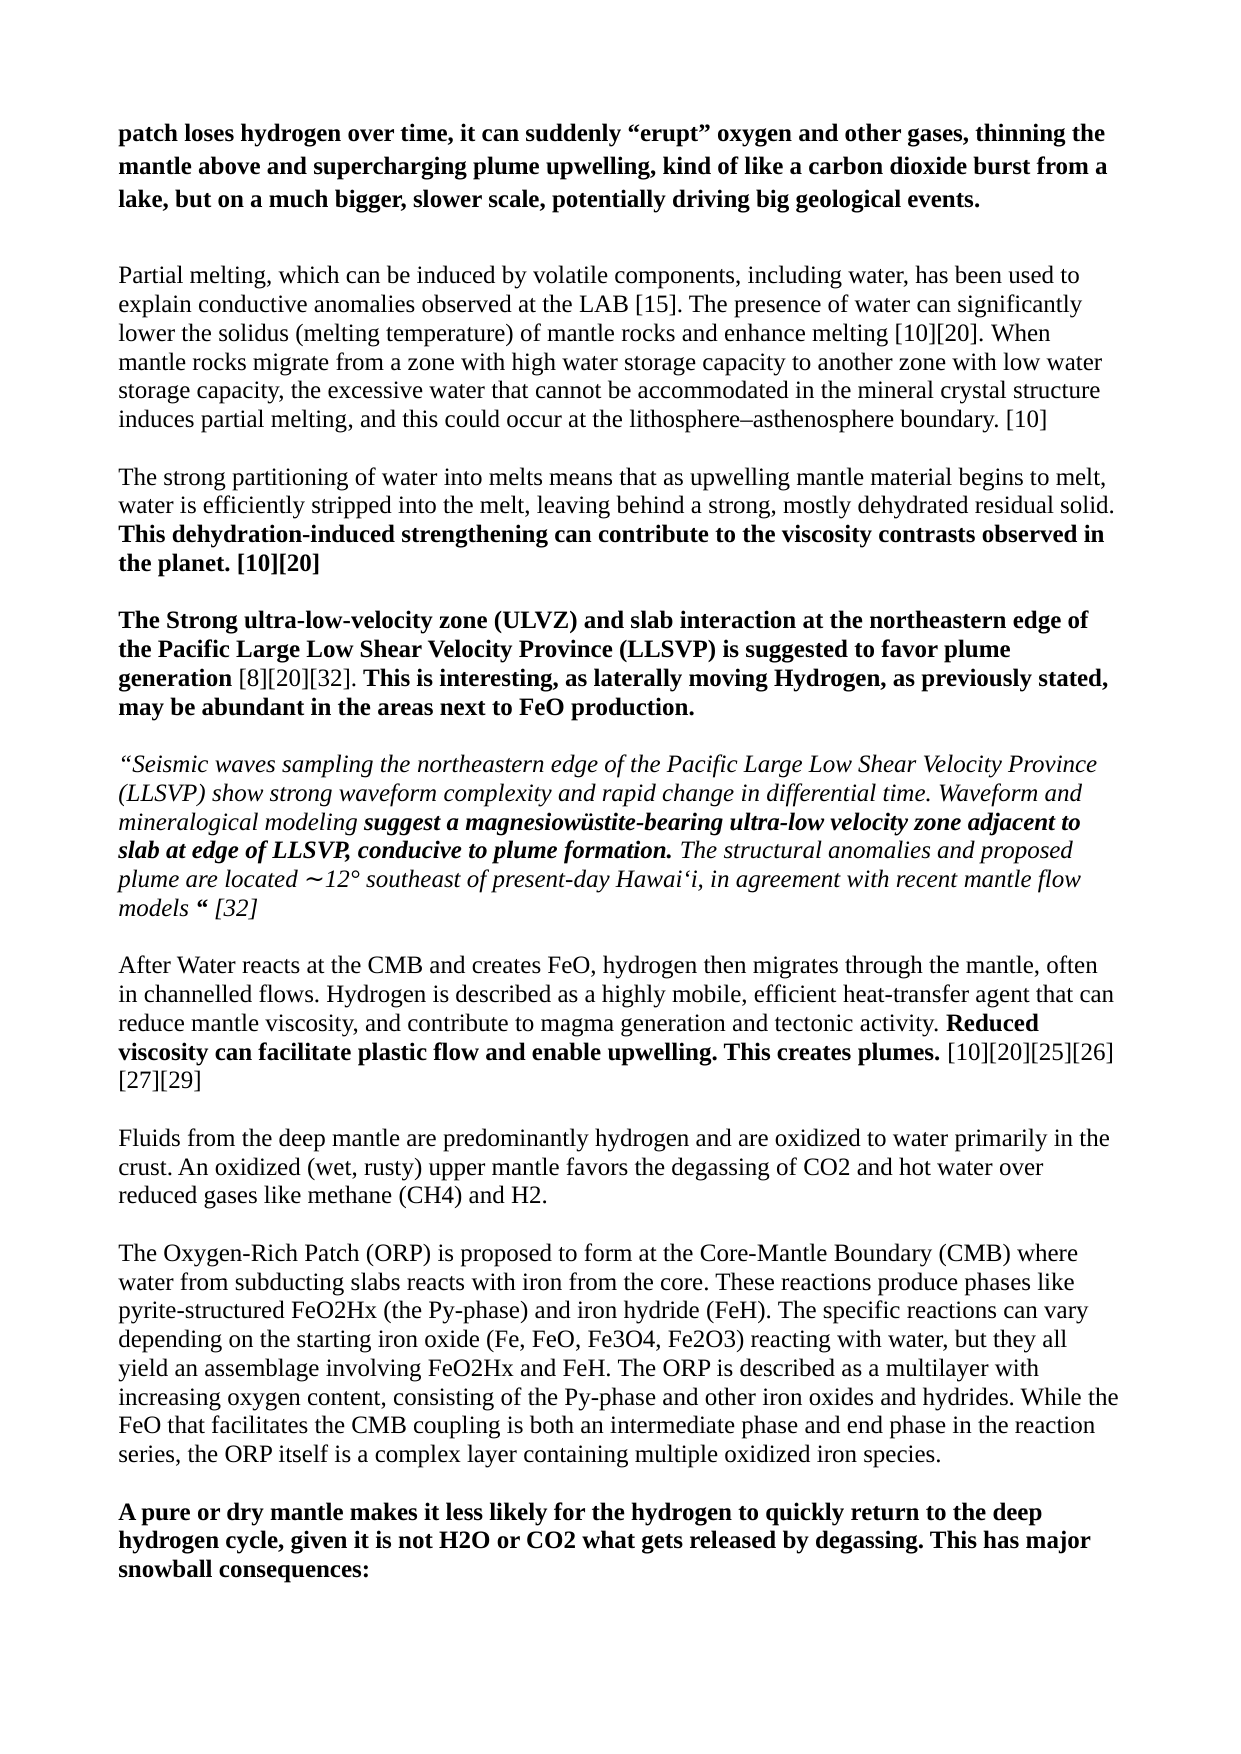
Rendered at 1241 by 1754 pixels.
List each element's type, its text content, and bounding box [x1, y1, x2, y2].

text “Seismic waves sampling the northeastern edge of the Pacific Large Low Shear Velocity Province (LLSVP) show strong waveform complexity and rapid change in differential time. Waveform and mineralogical modeling suggest a magnesiowüstite-bearing ultra-low velocity zone adjacent to slab at edge of LLSVP, conducive to plume formation. The structural anomalies and proposed plume are located ∼12° southeast of present-day Hawaiʻi, in agreement with recent mantle flow models “ [32] [118, 749, 1122, 922]
text After Water reacts at the CMB and creates FeO, hydrogen then migrates through the mantle, often in channelled flows. Hydrogen is described as a highly mobile, efficient heat-transfer agent that can reduce mantle viscosity, and contribute to magma generation and tectonic activity. Reduced viscosity can facilitate plastic flow and enable upwelling. This creates plumes. [10][20][25][26][27][29] [118, 951, 1122, 1094]
text Fluids from the deep mantle are predominantly hydrogen and are oxidized to water primarily in the crust. An oxidized (wet, rusty) upper mantle favors the degassing of CO2 and hot water over reduced gases like methane (CH4) and H2. [118, 1123, 1122, 1209]
text The Strong ultra-low-velocity zone (ULVZ) and slab interaction at the northeastern edge of the Pacific Large Low Shear Velocity Province (LLSVP) is suggested to favor plume generation [8][20][32]. This is interesting, as laterally moving Hydrogen, as previously stated, may be abundant in the areas next to FeO production. [118, 606, 1122, 721]
text patch loses hydrogen over time, it can suddenly “erupt” oxygen and other gases, thinning the mantle above and supercharging plume upwelling, kind of like a carbon dioxide burst from a lake, but on a much bigger, slower scale, potentially driving big geological events. [118, 118, 1122, 213]
text The strong partitioning of water into melts means that as upwelling mantle material begins to melt, water is efficiently stripped into the melt, leaving behind a strong, mostly dehydrated residual solid. This dehydration-induced strengthening can contribute to the viscosity contrasts observed in the planet. [10][20] [118, 462, 1122, 577]
text Partial melting, which can be induced by volatile components, including water, has been used to explain conductive anomalies observed at the LAB [15]. The presence of water can significantly lower the solidus (melting temperature) of mantle rocks and enhance melting [10][20]. When mantle rocks migrate from a zone with high water storage capacity to another zone with low water storage capacity, the excessive water that cannot be accommodated in the mineral crystal structure induces partial melting, and this could occur at the lithosphere–asthenosphere boundary. [10] [118, 261, 1122, 433]
text The Oxygen-Rich Patch (ORP) is proposed to form at the Core-Mantle Boundary (CMB) where water from subducting slabs reacts with iron from the core. These reactions produce phases like pyrite-structured FeO2Hx (the Py-phase) and iron hydride (FeH). The specific reactions can vary depending on the starting iron oxide (Fe, FeO, Fe3O4, Fe2O3) reacting with water, but they all yield an assemblage involving FeO2Hx and FeH. The ORP is described as a multilayer with increasing oxygen content, consisting of the Py-phase and other iron oxides and hydrides. While the FeO that facilitates the CMB coupling is both an intermediate phase and end phase in the reaction series, the ORP itself is a complex layer containing multiple oxidized iron species. [118, 1238, 1122, 1468]
text A pure or dry mantle makes it less likely for the hydrogen to quickly return to the deep hydrogen cycle, given it is not H2O or CO2 what gets released by degassing. This has major snowball consequences: [118, 1497, 1122, 1583]
